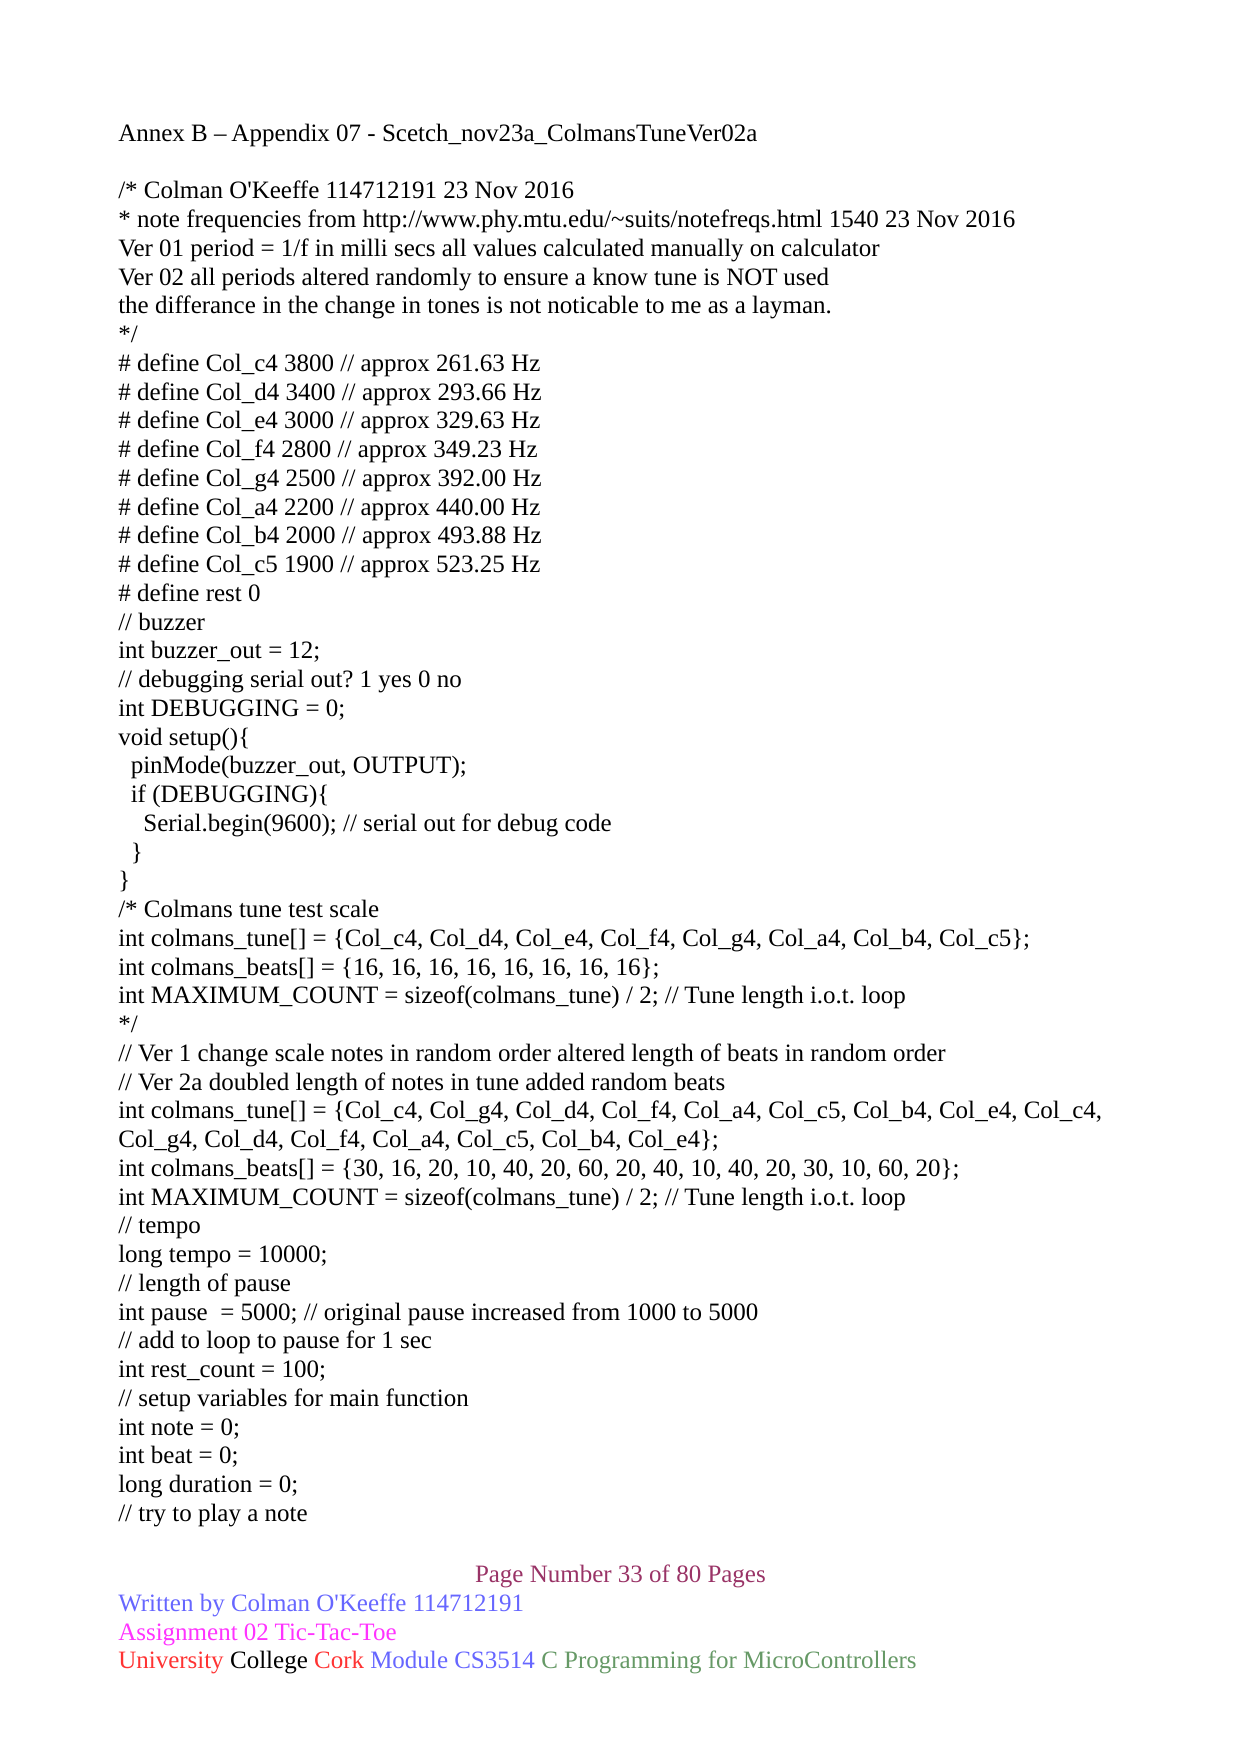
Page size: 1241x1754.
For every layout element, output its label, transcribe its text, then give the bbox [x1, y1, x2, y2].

text int pause = 5000; // original pause increased from 1000 to 5000 [118, 1297, 1122, 1326]
text int note = 0; [118, 1412, 1122, 1441]
text int colmans_beats[] = {30, 16, 20, 10, 40, 20, 60, 20, 40, 10, 40, 20, 30, 10, 60, 20}; [118, 1153, 1122, 1182]
text // tempo [118, 1211, 1122, 1239]
text */ [118, 319, 1122, 348]
text /* Colmans tune test scale [118, 894, 1122, 923]
text int MAXIMUM_COUNT = sizeof(colmans_tune) / 2; // Tune length i.o.t. loop [118, 981, 1122, 1009]
text // Ver 1 change scale notes in random order altered length of beats in random order [118, 1038, 1122, 1067]
text the differance in the change in tones is not noticable to me as a layman. [118, 291, 1122, 319]
text */ [118, 1009, 1122, 1038]
text # define rest 0 [118, 578, 1122, 607]
text // length of pause [118, 1268, 1122, 1297]
text long tempo = 10000; [118, 1239, 1122, 1268]
text // setup variables for main function [118, 1383, 1122, 1412]
text // try to play a note [118, 1498, 1122, 1527]
text int colmans_beats[] = {16, 16, 16, 16, 16, 16, 16, 16}; [118, 952, 1122, 981]
text // debugging serial out? 1 yes 0 no [118, 664, 1122, 693]
text # define Col_f4 2800 // approx 349.23 Hz [118, 434, 1122, 463]
text # define Col_d4 3400 // approx 293.66 Hz [118, 377, 1122, 406]
text } [118, 837, 1122, 866]
text void setup(){ [118, 722, 1122, 751]
text if (DEBUGGING){ [118, 779, 1122, 808]
text int DEBUGGING = 0; [118, 693, 1122, 722]
text # define Col_c5 1900 // approx 523.25 Hz [118, 549, 1122, 578]
text // buzzer [118, 607, 1122, 636]
text pinMode(buzzer_out, OUTPUT); [118, 751, 1122, 779]
text # define Col_c4 3800 // approx 261.63 Hz [118, 348, 1122, 377]
text long duration = 0; [118, 1469, 1122, 1498]
text # define Col_a4 2200 // approx 440.00 Hz [118, 492, 1122, 521]
text int colmans_tune[] = {Col_c4, Col_g4, Col_d4, Col_f4, Col_a4, Col_c5, Col_b4, Col_e4, Col_c4, Col_g4, Col_d4, Col_f4, Col_a4, Col_c5, Col_b4, Col_e4}; [118, 1096, 1122, 1153]
text # define Col_b4 2000 // approx 493.88 Hz [118, 521, 1122, 549]
text Serial.begin(9600); // serial out for debug code [118, 808, 1122, 837]
text // Ver 2a doubled length of notes in tune added random beats [118, 1067, 1122, 1096]
text int MAXIMUM_COUNT = sizeof(colmans_tune) / 2; // Tune length i.o.t. loop [118, 1182, 1122, 1211]
text Ver 02 all periods altered randomly to ensure a know tune is NOT used [118, 262, 1122, 291]
text int colmans_tune[] = {Col_c4, Col_d4, Col_e4, Col_f4, Col_g4, Col_a4, Col_b4, Col_c5}; [118, 923, 1122, 952]
text * note frequencies from http://www.phy.mtu.edu/~suits/notefreqs.html 1540 23 Nov 2016 [118, 204, 1122, 233]
text Ver 01 period = 1/f in milli secs all values calculated manually on calculator [118, 233, 1122, 262]
text # define Col_g4 2500 // approx 392.00 Hz [118, 463, 1122, 492]
text # define Col_e4 3000 // approx 329.63 Hz [118, 406, 1122, 434]
text } [118, 866, 1122, 894]
text Annex B – Appendix 07 - Scetch_nov23a_ColmansTuneVer02a [118, 118, 1122, 147]
text int beat = 0; [118, 1441, 1122, 1469]
text int rest_count = 100; [118, 1354, 1122, 1383]
text /* Colman O'Keeffe 114712191 23 Nov 2016 [118, 176, 1122, 204]
text int buzzer_out = 12; [118, 636, 1122, 664]
text // add to loop to pause for 1 sec [118, 1326, 1122, 1354]
